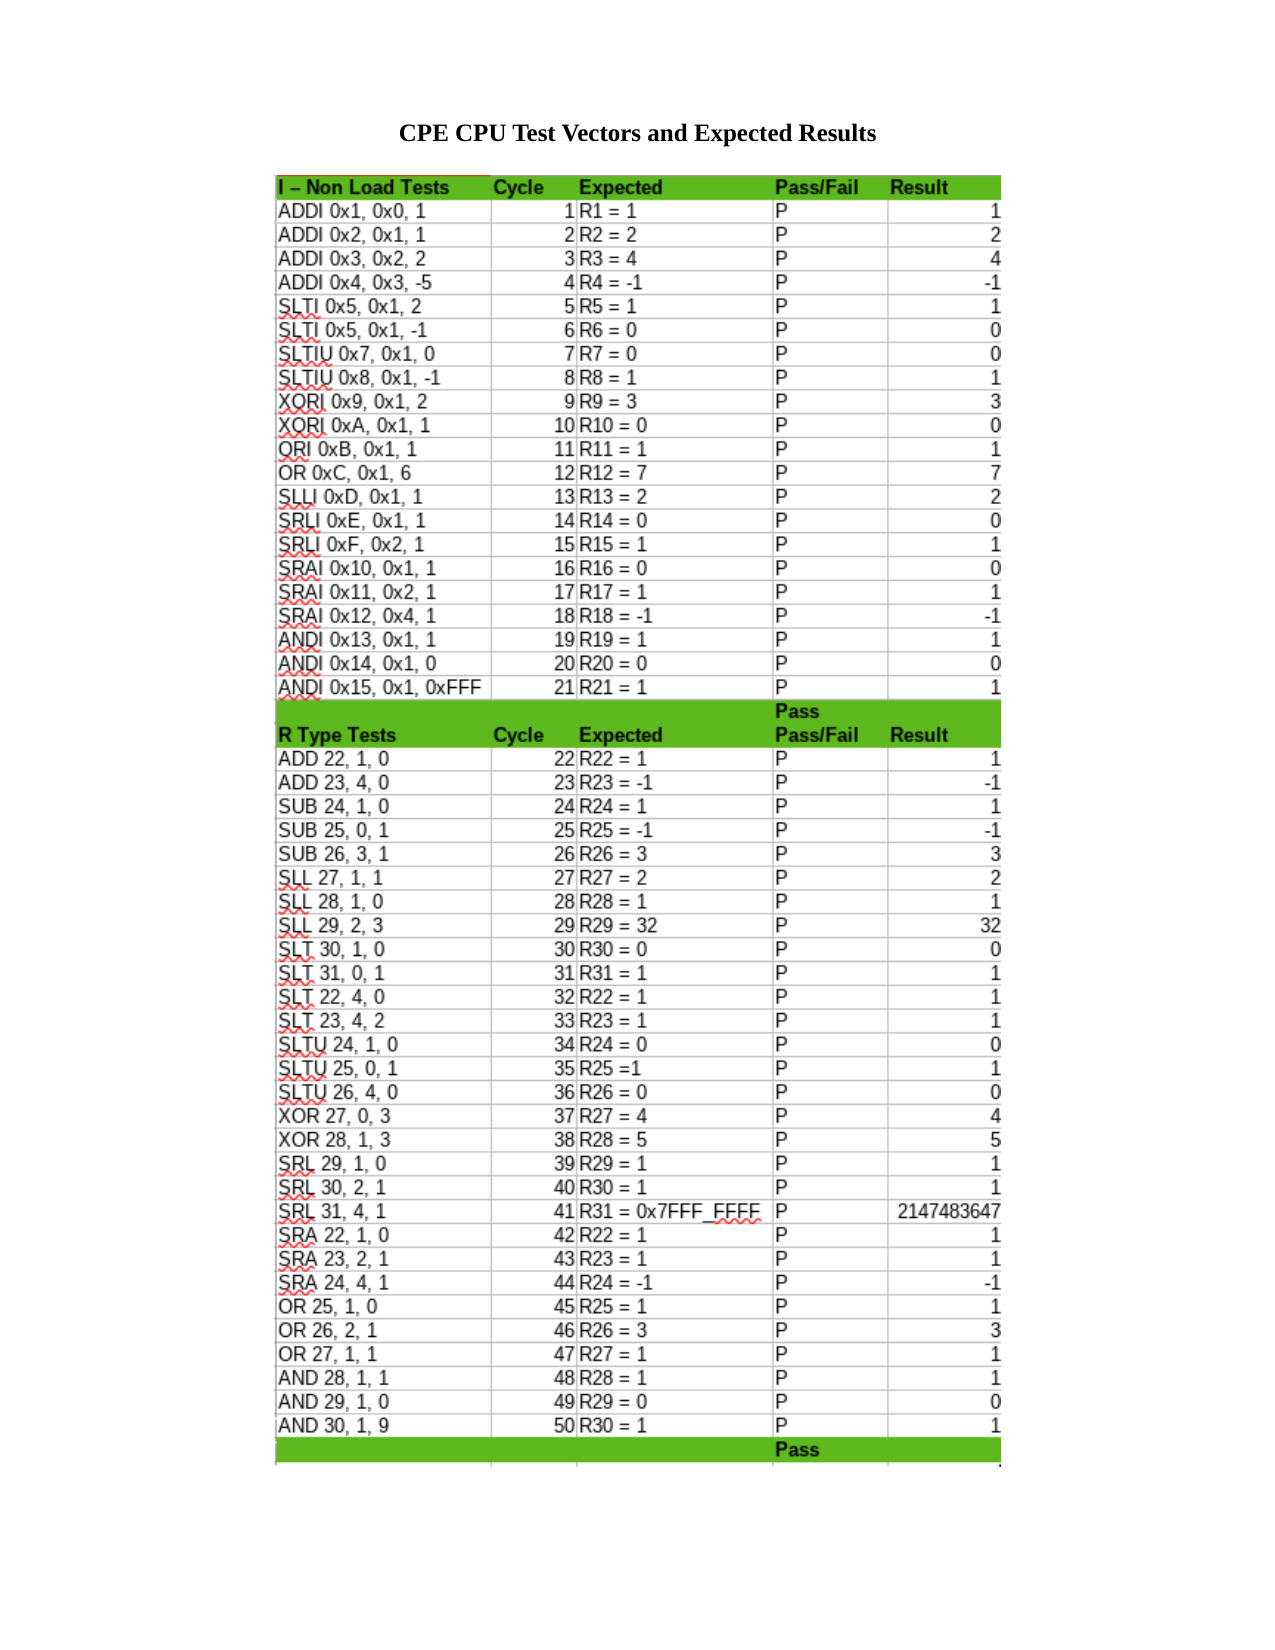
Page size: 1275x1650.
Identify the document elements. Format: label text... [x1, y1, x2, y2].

picture [274, 175, 1001, 1467]
text CPE CPU Test Vectors and Expected Results [118, 118, 1157, 147]
